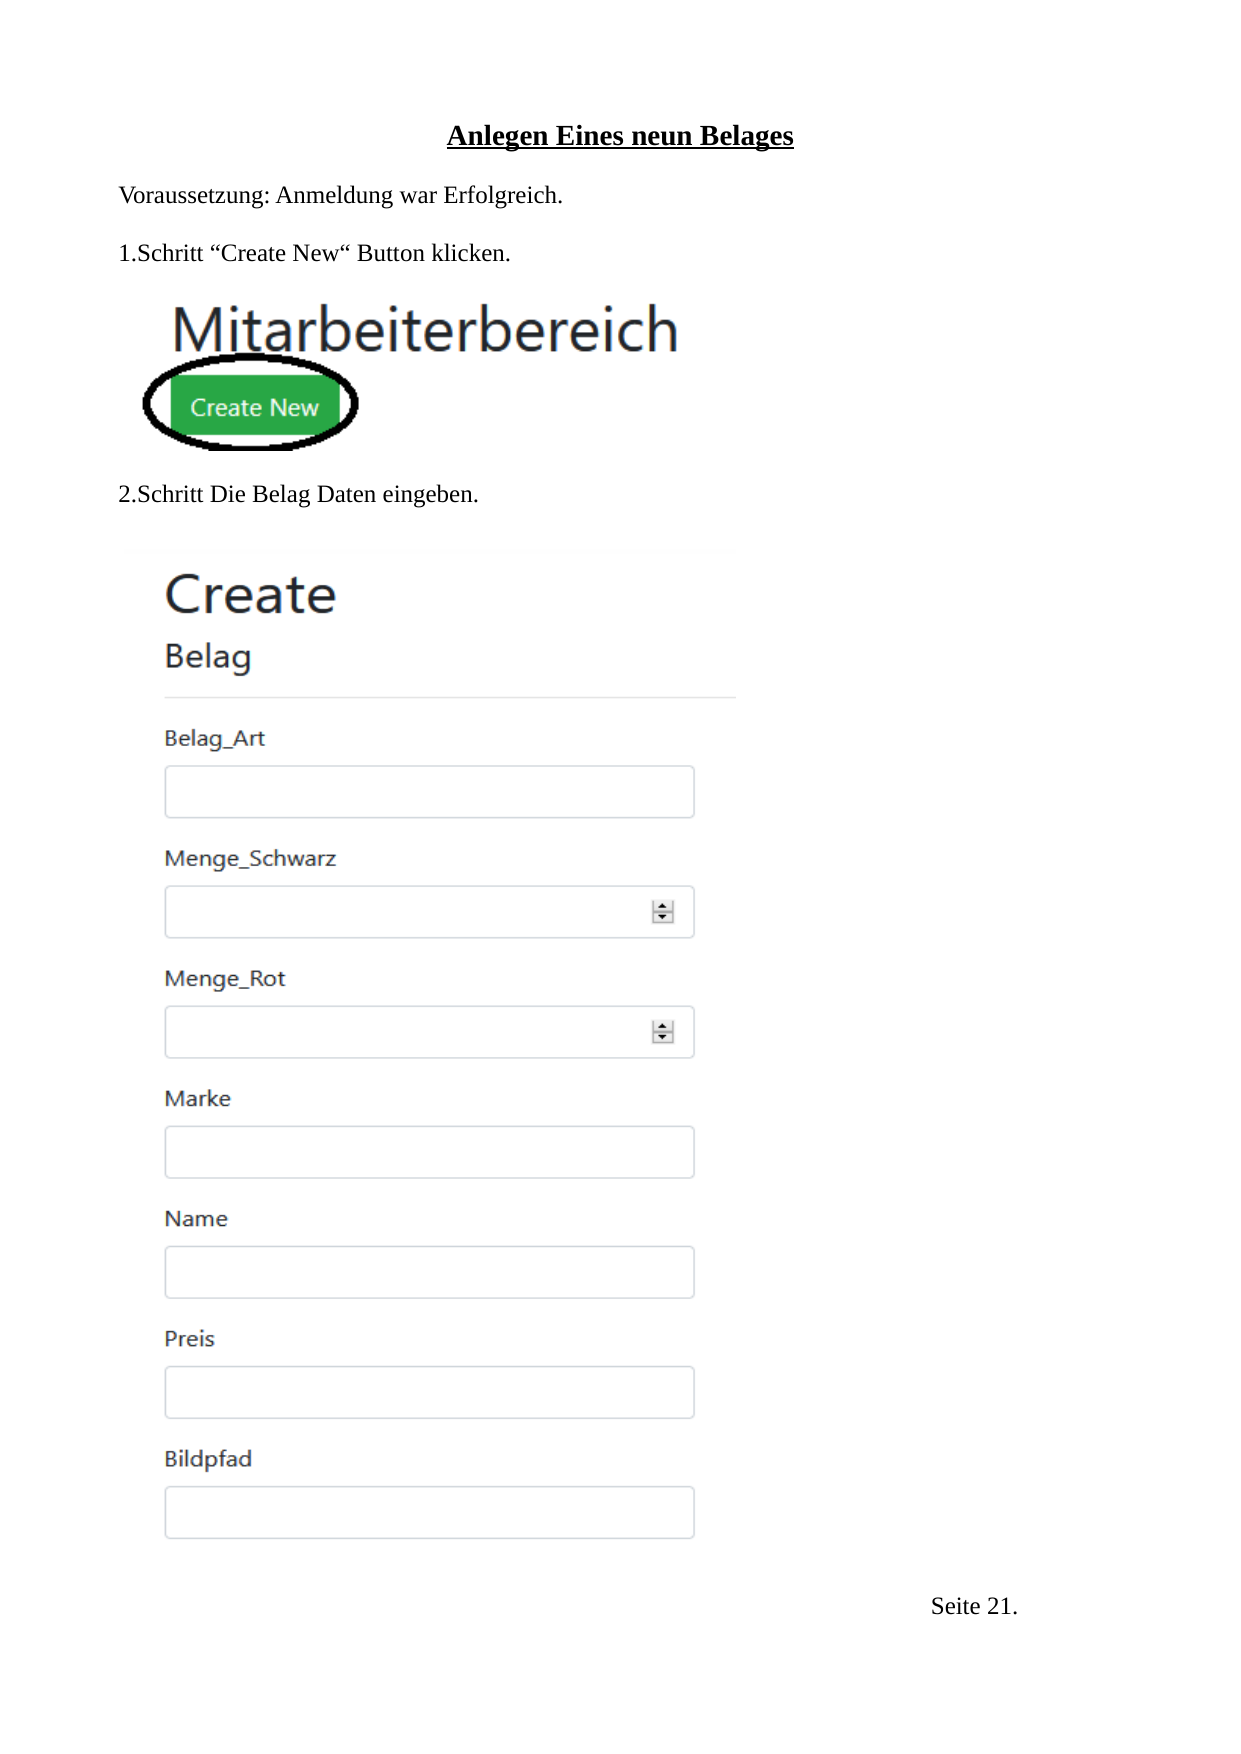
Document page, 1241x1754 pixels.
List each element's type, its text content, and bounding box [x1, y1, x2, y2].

text Voraussetzung: Anmeldung war Erfolgreich. [118, 180, 1122, 209]
text Seite 21. [118, 1591, 1122, 1620]
text 2.Schritt Die Belag Daten eingeben. [118, 479, 1122, 508]
picture [124, 549, 736, 1563]
text Anlegen Eines neun Belages [118, 118, 1122, 152]
picture [132, 298, 714, 451]
text 1.Schritt “Create New“ Button klicken. [118, 238, 1122, 267]
